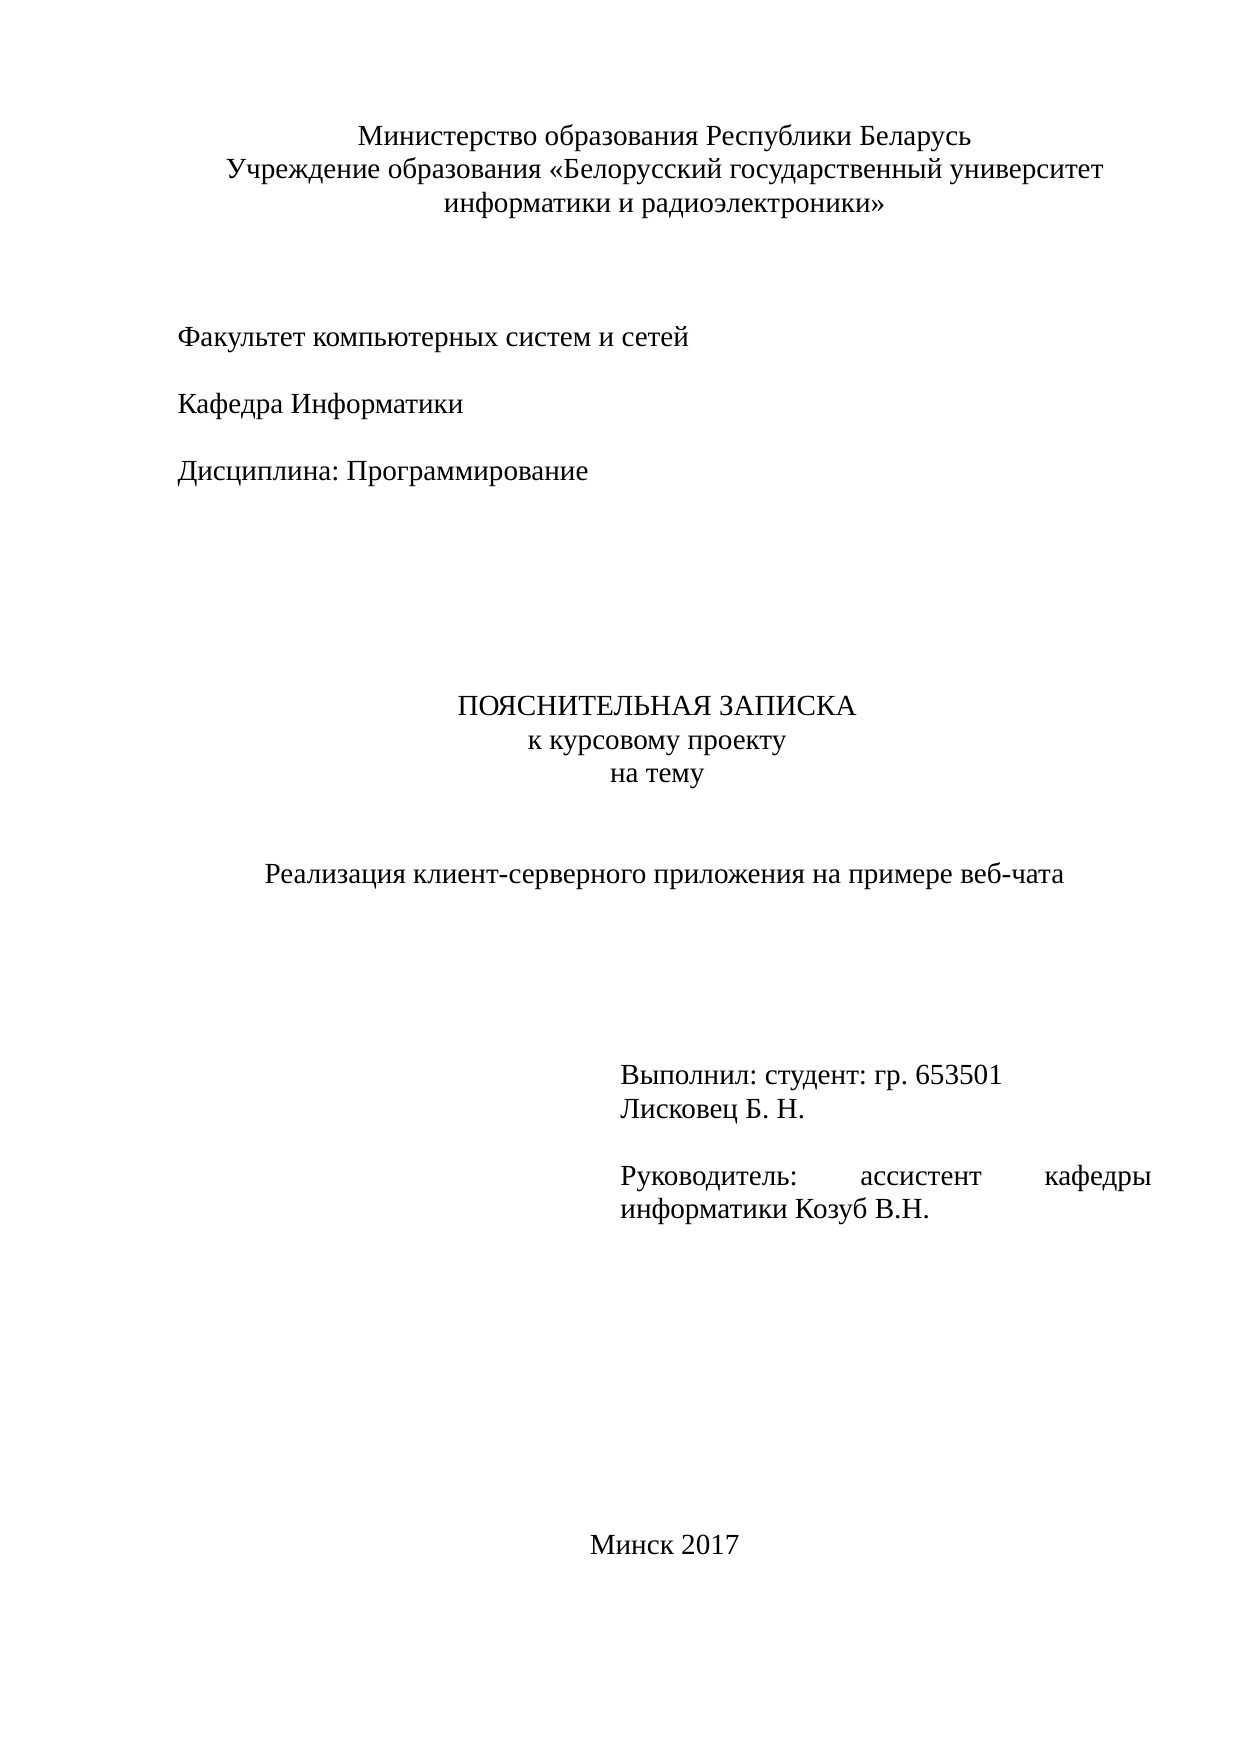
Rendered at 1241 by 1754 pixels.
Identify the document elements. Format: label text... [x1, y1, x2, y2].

text ПОЯСНИТЕЛЬНАЯ ЗАПИСКА [162, 688, 1152, 722]
text Руководитель: ассистент кафедры информатики Козуб В.Н. [620, 1158, 1152, 1225]
text Лисковец Б. Н. [620, 1091, 1152, 1124]
text Министерство образования Республики Беларусь [177, 118, 1152, 152]
text Минск 2017 [177, 1527, 1152, 1560]
text Кафедра Информатики [177, 386, 1152, 420]
text на тему [162, 755, 1152, 789]
text Учреждение образования «Белорусский государственный университет информатики и радиоэлектроники» [177, 152, 1152, 219]
text Выполнил: студент: гр. 653501 [620, 1057, 1152, 1091]
text Реализация клиент-серверного приложения на примере веб-чата [177, 856, 1152, 889]
text к курсовому проекту [162, 722, 1152, 755]
text Факультет компьютерных систем и сетей [177, 319, 1152, 353]
text Дисциплина: Программирование [177, 453, 1152, 487]
